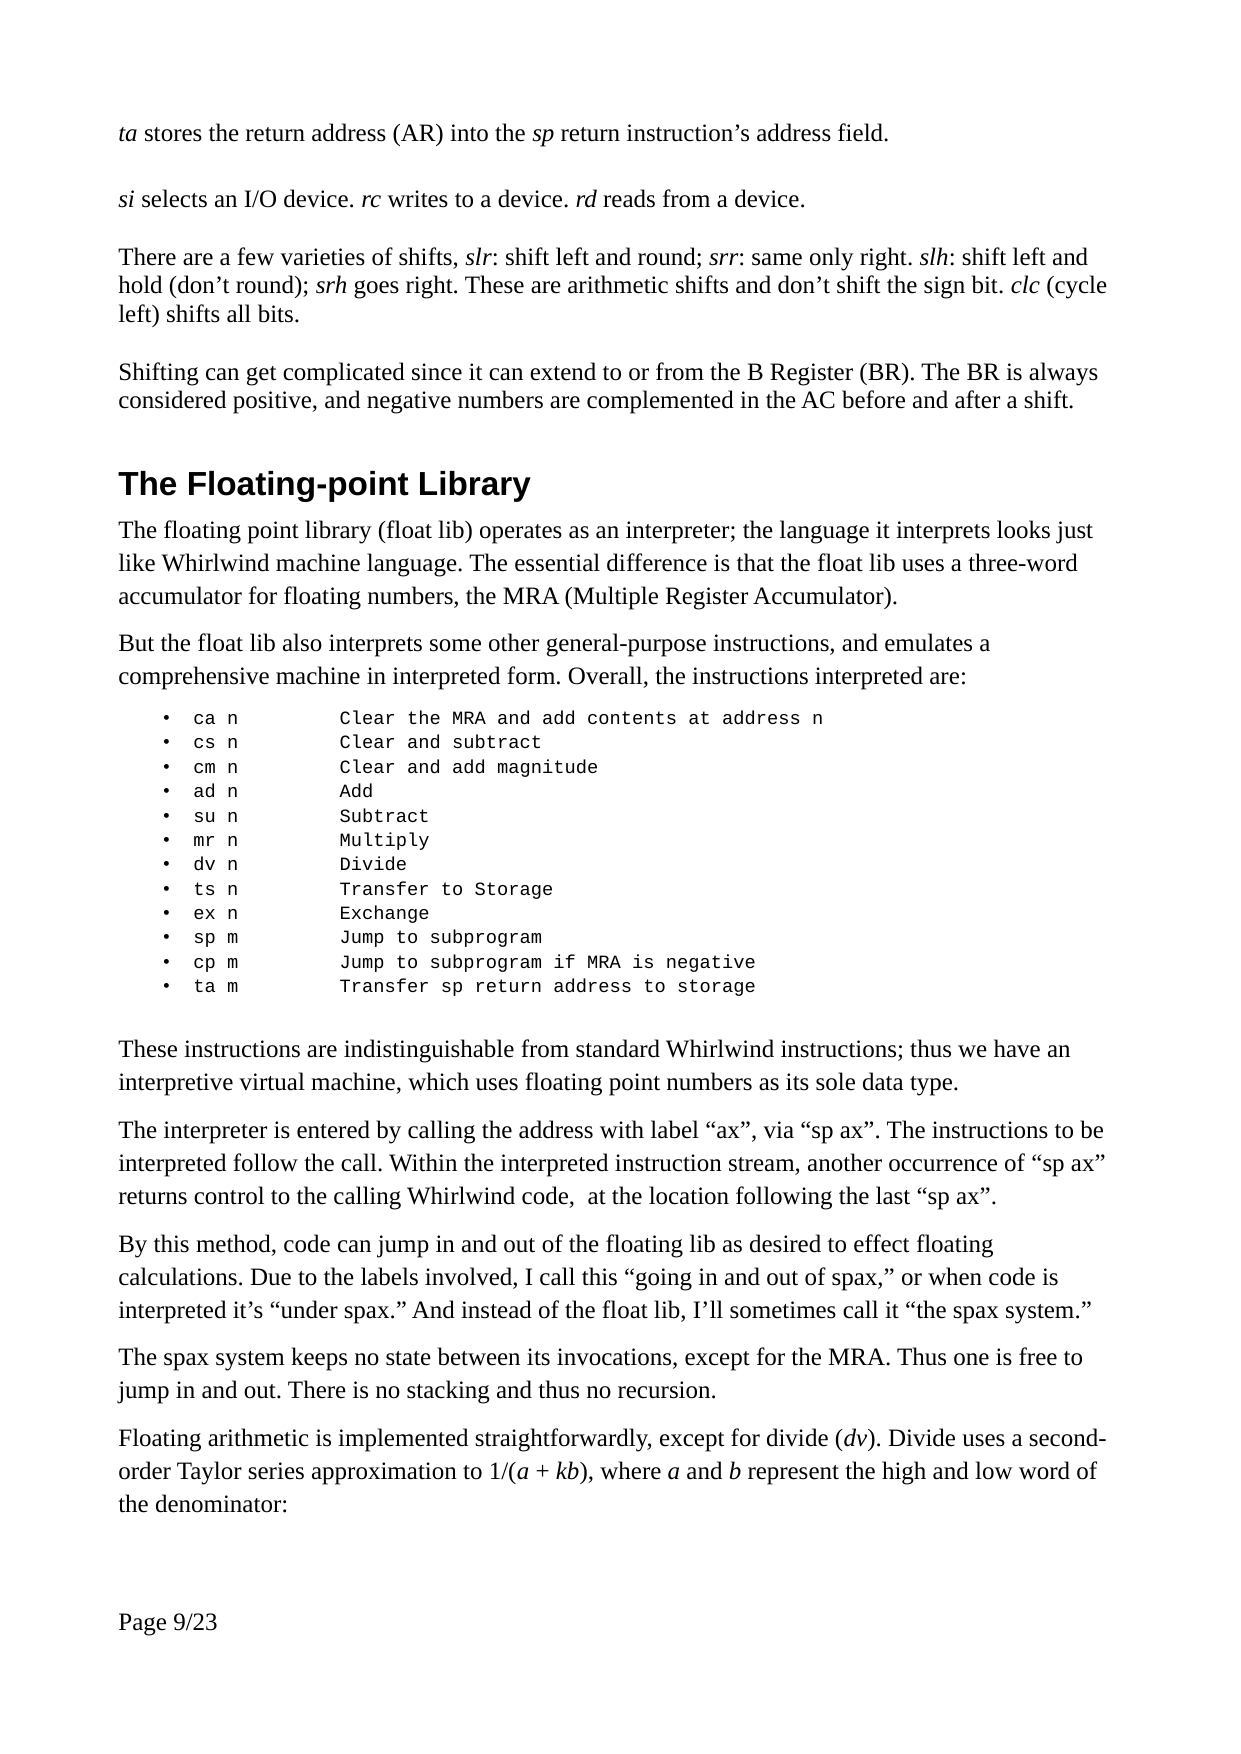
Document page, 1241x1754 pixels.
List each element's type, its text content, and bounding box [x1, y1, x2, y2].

list ad n Add [148, 782, 1092, 803]
text There are a few varieties of shifts, slr: shift left and round; srr: same only right. slh: shift left and hold (don’t round); srh goes right. These are arithmetic shifts and don’t shift the sign bit. clc (cycle left) shifts all bits. [118, 242, 1122, 328]
subtitle The Floating-point Library [118, 464, 1122, 502]
text The interpreter is entered by calling the address with label “ax”, via “sp ax”. The instructions to be interpreted follow the call. Within the interpreted instruction stream, another occurrence of “sp ax” returns control to the calling Whirlwind code, at the location following the last “sp ax”. [118, 1115, 1122, 1210]
text But the float lib also interprets some other general-purpose instructions, and emulates a comprehensive machine in interpreted form. Overall, the instructions interpreted are: [118, 628, 1122, 690]
list sp m Jump to subprogram [148, 928, 1092, 949]
text si selects an I/O device. rc writes to a device. rd reads from a device. [118, 184, 1122, 213]
text Shifting can get complicated since it can extend to or from the B Register (BR). The BR is always considered positive, and negative numbers are complemented in the AC before and after a shift. [118, 357, 1122, 414]
list ex n Exchange [148, 904, 1092, 925]
list mr n Multiply [148, 831, 1092, 852]
list su n Subtract [148, 806, 1092, 828]
text Floating arithmetic is implemented straightforwardly, except for divide (dv). Divide uses a second-order Taylor series approximation to 1/(a + kb), where a and b represent the high and low word of the denominator: [118, 1423, 1122, 1518]
list ca n Clear the MRA and add contents at address n [148, 709, 1092, 730]
text These instructions are indistinguishable from standard Whirlwind instructions; thus we have an interpretive virtual machine, which uses floating point numbers as its sole data type. [118, 1034, 1122, 1096]
text By this method, code can jump in and out of the floating lib as desired to effect floating calculations. Due to the labels involved, I call this “going in and out of spax,” or when code is interpreted it’s “under spax.” And instead of the float lib, I’ll sometimes call it “the spax system.” [118, 1229, 1122, 1323]
list cp m Jump to subprogram if MRA is negative [148, 953, 1092, 974]
list cm n Clear and add magnitude [148, 758, 1092, 779]
text The floating point library (float lib) operates as an interpreter; the language it interprets looks just like Whirlwind machine language. The essential difference is that the float lib uses a three-word accumulator for floating numbers, the MRA (Multiple Register Accumulator). [118, 515, 1122, 609]
list ta m Transfer sp return address to storage [148, 977, 1092, 998]
text The spax system keeps no state between its invocations, except for the MRA. Thus one is free to jump in and out. There is no stacking and thus no recursion. [118, 1342, 1122, 1404]
list ts n Transfer to Storage [148, 879, 1092, 901]
list dv n Divide [148, 855, 1092, 876]
list cs n Clear and subtract [148, 733, 1092, 754]
text ta stores the return address (AR) into the sp return instruction’s address field. [118, 118, 1122, 147]
